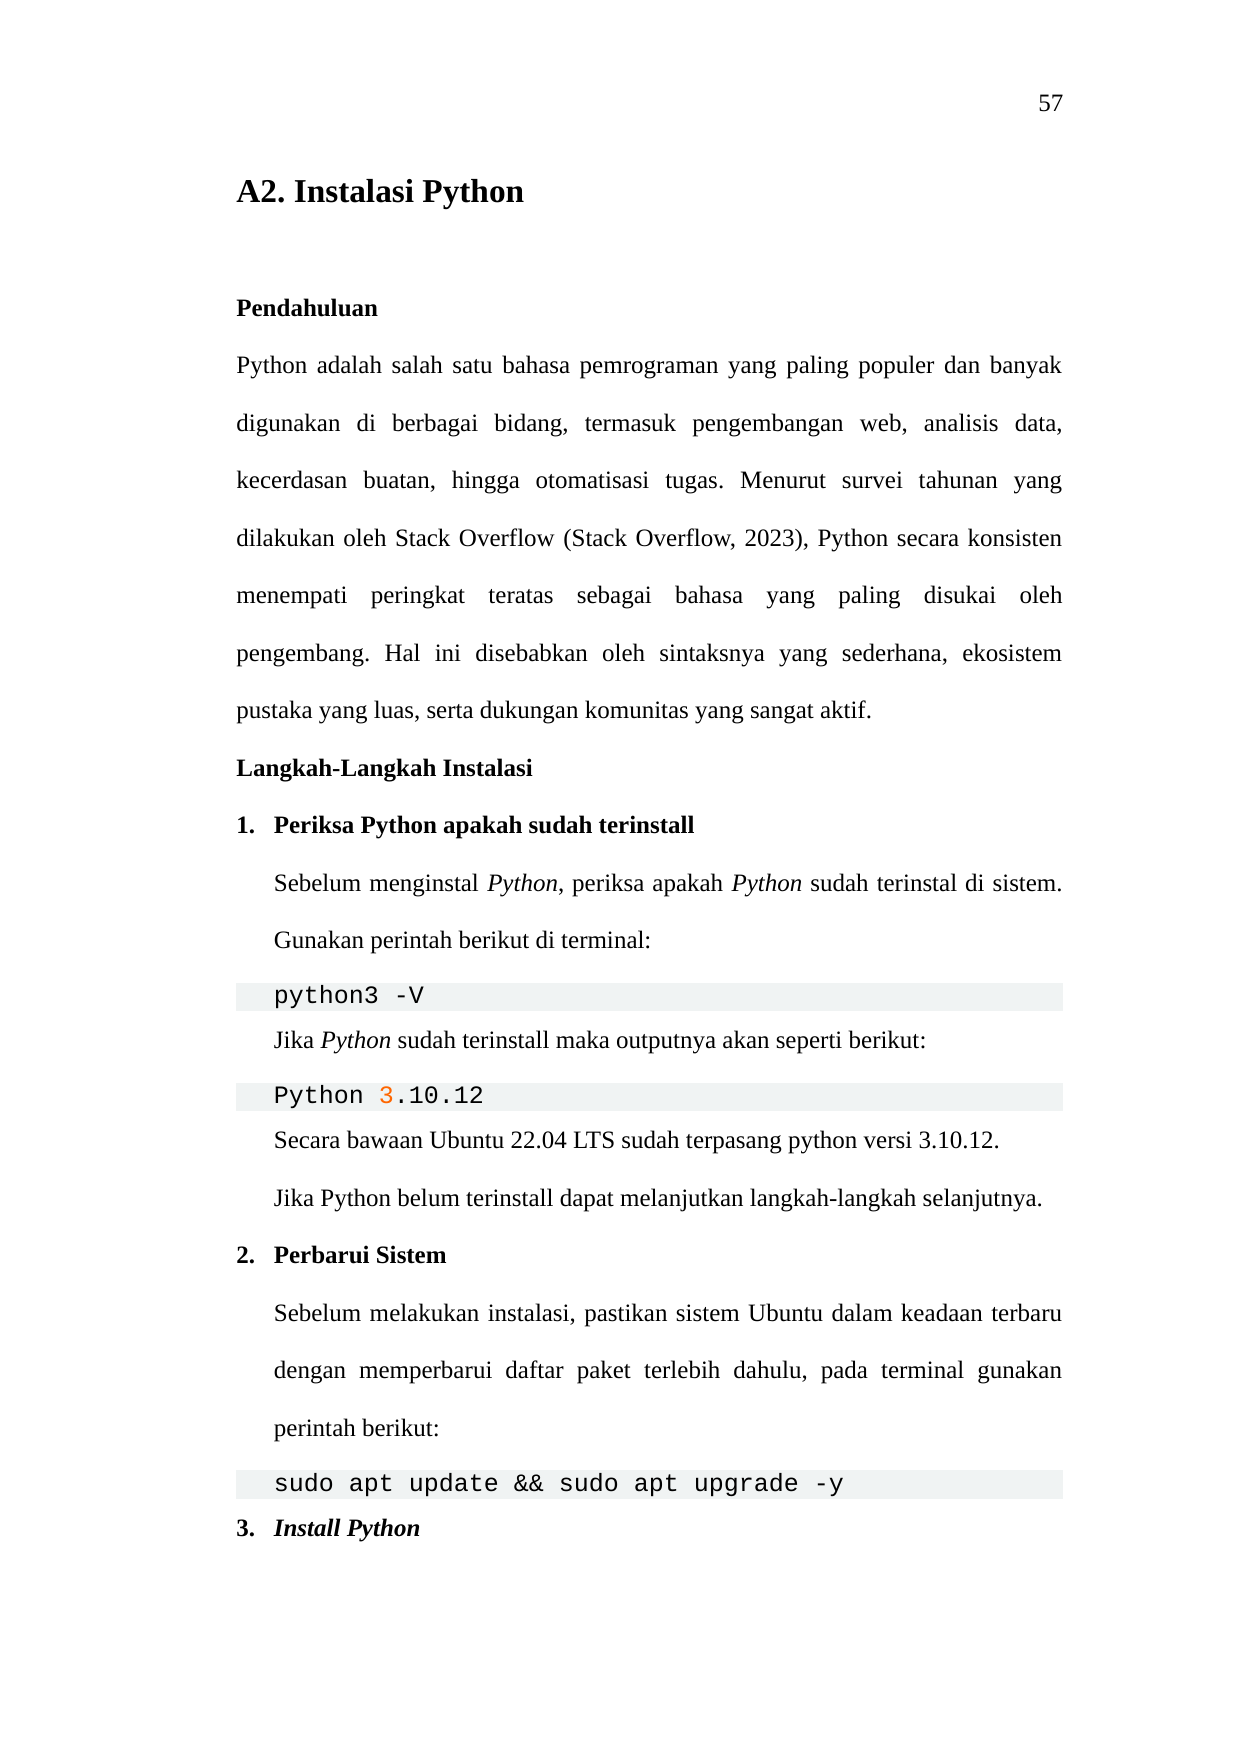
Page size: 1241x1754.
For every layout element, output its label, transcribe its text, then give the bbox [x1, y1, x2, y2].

list Sebelum melakukan instalasi, pastikan sistem Ubuntu dalam keadaan terbaru dengan memperbarui daftar paket terlebih dahulu, pada terminal gunakan perintah berikut: [236, 1298, 1063, 1442]
list Install Python [236, 1513, 1063, 1542]
list Periksa Python apakah sudah terinstall [236, 810, 1063, 839]
list Jika Python sudah terinstall maka outputnya akan seperti berikut: [236, 1025, 1063, 1054]
text Langkah-Langkah Instalasi [236, 753, 1063, 782]
list Perbarui Sistem [236, 1240, 1063, 1269]
list Python 3.10.12 [236, 1083, 1063, 1111]
text Pendahuluan [236, 293, 1063, 322]
text Python adalah salah satu bahasa pemrograman yang paling populer dan banyak digunakan di berbagai bidang, termasuk pengembangan web, analisis data, kecerdasan buatan, hingga otomatisasi tugas. Menurut survei tahunan yang dilakukan oleh Stack Overflow (Stack Overflow, 2023), Python secara konsisten menempati peringkat teratas sebagai bahasa yang paling disukai oleh pengembang. Hal ini disebabkan oleh sintaksnya yang sederhana, ekosistem pustaka yang luas, serta dukungan komunitas yang sangat aktif. [236, 350, 1063, 724]
list python3 -V [236, 983, 1063, 1011]
list Sebelum menginstal Python, periksa apakah Python sudah terinstal di sistem. Gunakan perintah berikut di terminal: [236, 868, 1063, 954]
list Jika Python belum terinstall dapat melanjutkan langkah-langkah selanjutnya. [236, 1183, 1063, 1212]
subtitle A2. Instalasi Python [236, 172, 1063, 210]
list Secara bawaan Ubuntu 22.04 LTS sudah terpasang python versi 3.10.12. [236, 1125, 1063, 1154]
list sudo apt update && sudo apt upgrade -y [236, 1470, 1063, 1499]
